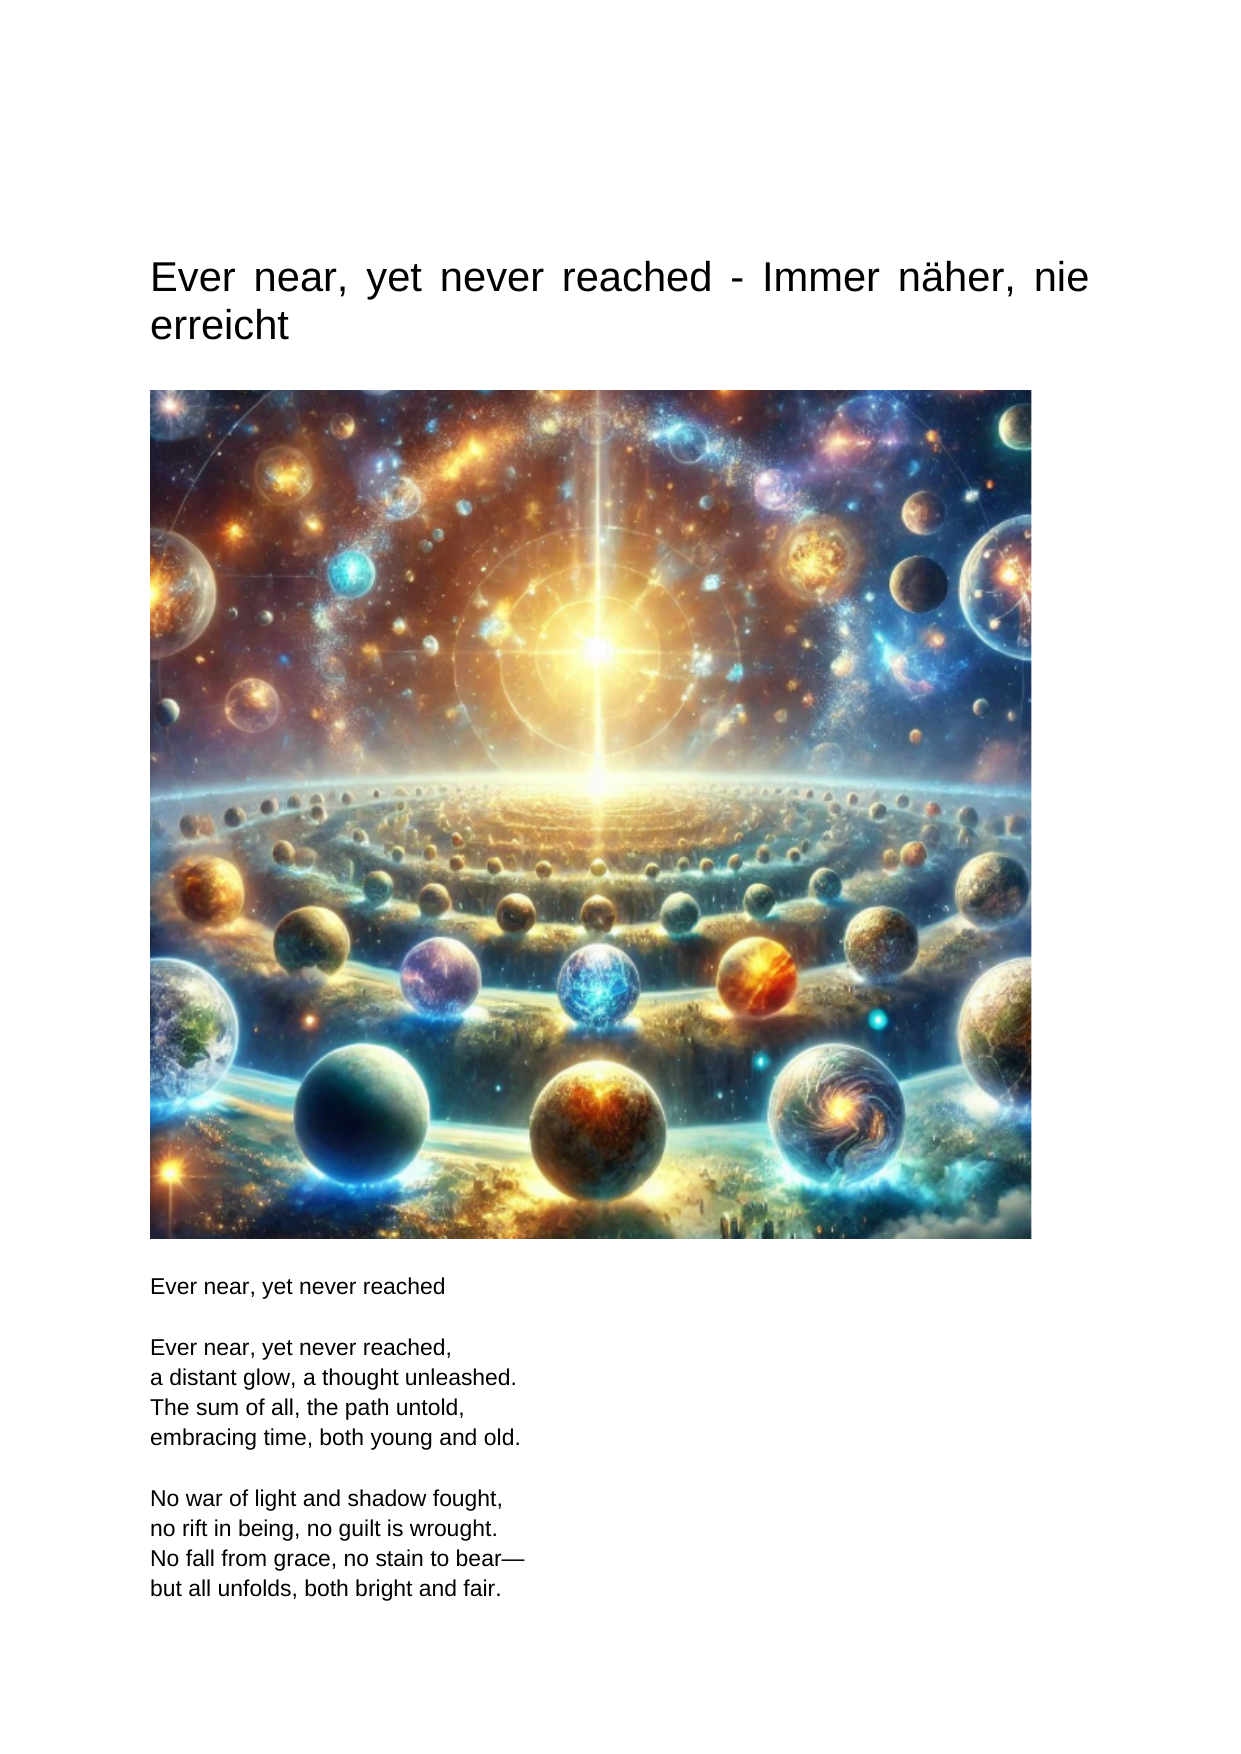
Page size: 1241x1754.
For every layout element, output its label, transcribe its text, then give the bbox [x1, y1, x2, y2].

text no rift in being, no guilt is wrought. [150, 1515, 1090, 1541]
picture [150, 390, 1032, 1239]
subtitle Ever near, yet never reached - Immer näher, nie erreicht [150, 252, 1090, 348]
text but all unfolds, both bright and fair. [150, 1575, 1090, 1602]
text No fall from grace, no stain to bear— [150, 1545, 1090, 1571]
text embracing time, both young and old. [150, 1424, 1090, 1451]
text a distant glow, a thought unleashed. [150, 1364, 1090, 1390]
text Ever near, yet never reached [150, 1273, 1090, 1299]
text No war of light and shadow fought, [150, 1484, 1090, 1511]
text The sum of all, the path untold, [150, 1394, 1090, 1420]
text Ever near, yet never reached, [150, 1333, 1090, 1360]
